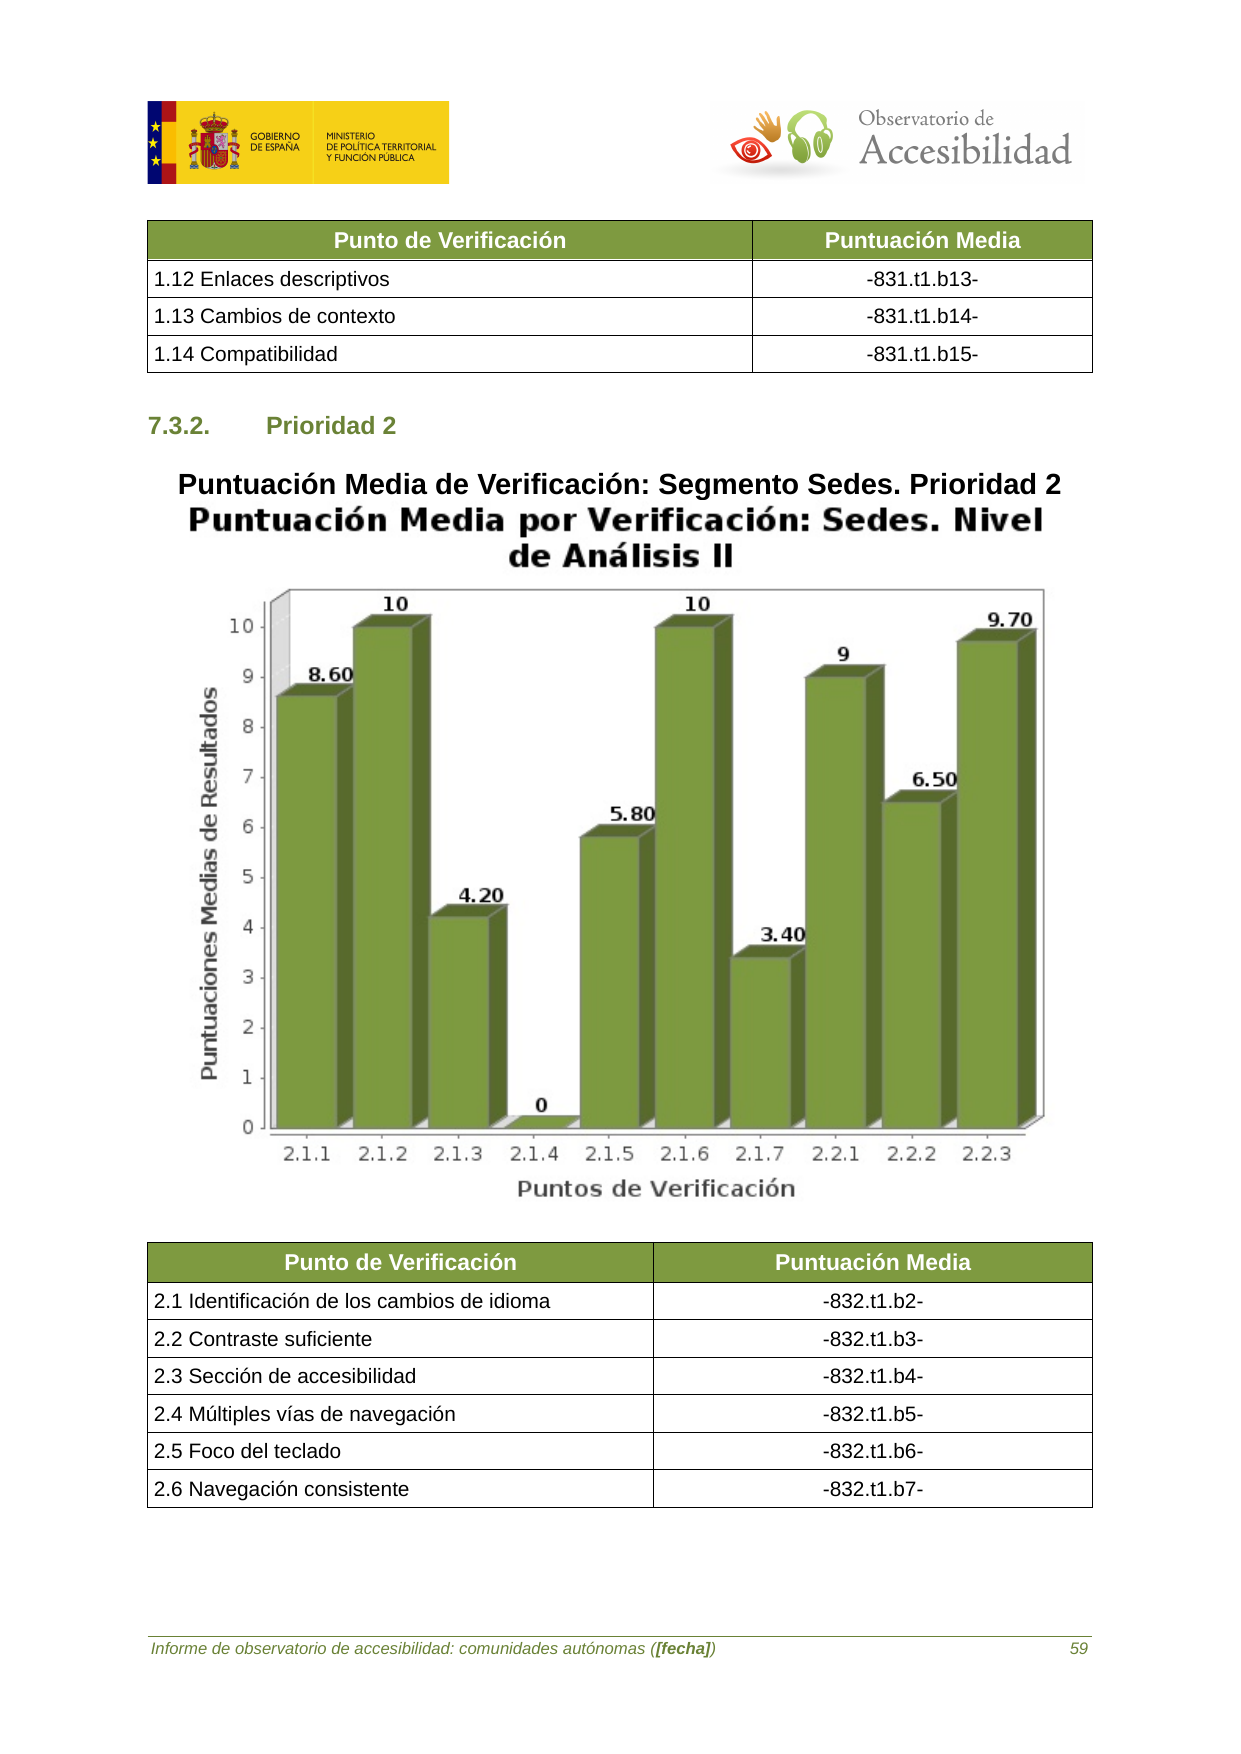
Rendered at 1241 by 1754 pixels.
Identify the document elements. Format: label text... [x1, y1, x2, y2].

table_cell -831.t1.b14- [753, 298, 1092, 334]
picture [178, 500, 1062, 1211]
table_cell -832.t1.b5- [654, 1395, 1092, 1432]
table_cell -832.t1.b3- [654, 1320, 1092, 1357]
text Puntuación Media de Verificación: Segmento Sedes. Prioridad 2 [148, 467, 1092, 501]
table_cell 2.6 Navegación consistente [148, 1470, 653, 1507]
table_cell 2.2 Contraste suficiente [148, 1320, 653, 1357]
table_cell 2.5 Foco del teclado [148, 1433, 653, 1469]
table_cell -832.t1.b7- [654, 1470, 1092, 1507]
table_header Puntuación Media [654, 1243, 1092, 1282]
table_header Punto de Verificación [148, 221, 752, 259]
table_cell -832.t1.b2- [654, 1283, 1092, 1319]
table_cell 2.3 Sección de accesibilidad [148, 1358, 653, 1394]
table_header Puntuación Media [753, 221, 1092, 259]
table_cell -831.t1.b13- [753, 261, 1092, 297]
picture [147, 101, 450, 184]
table_cell 2.4 Múltiples vías de navegación [148, 1395, 653, 1432]
table_cell -832.t1.b6- [654, 1433, 1092, 1469]
table_header Punto de Verificación [148, 1243, 653, 1282]
table_cell -832.t1.b4- [654, 1358, 1092, 1394]
table_cell 1.12 Enlaces descriptivos [148, 261, 752, 297]
subtitle Prioridad 2 [148, 411, 1092, 439]
table_cell 1.14 Compatibilidad [148, 336, 752, 372]
picture [710, 101, 1086, 184]
table_cell 1.13 Cambios de contexto [148, 298, 752, 334]
table_cell -831.t1.b15- [753, 336, 1092, 372]
table_cell 2.1 Identificación de los cambios de idioma [148, 1283, 653, 1319]
